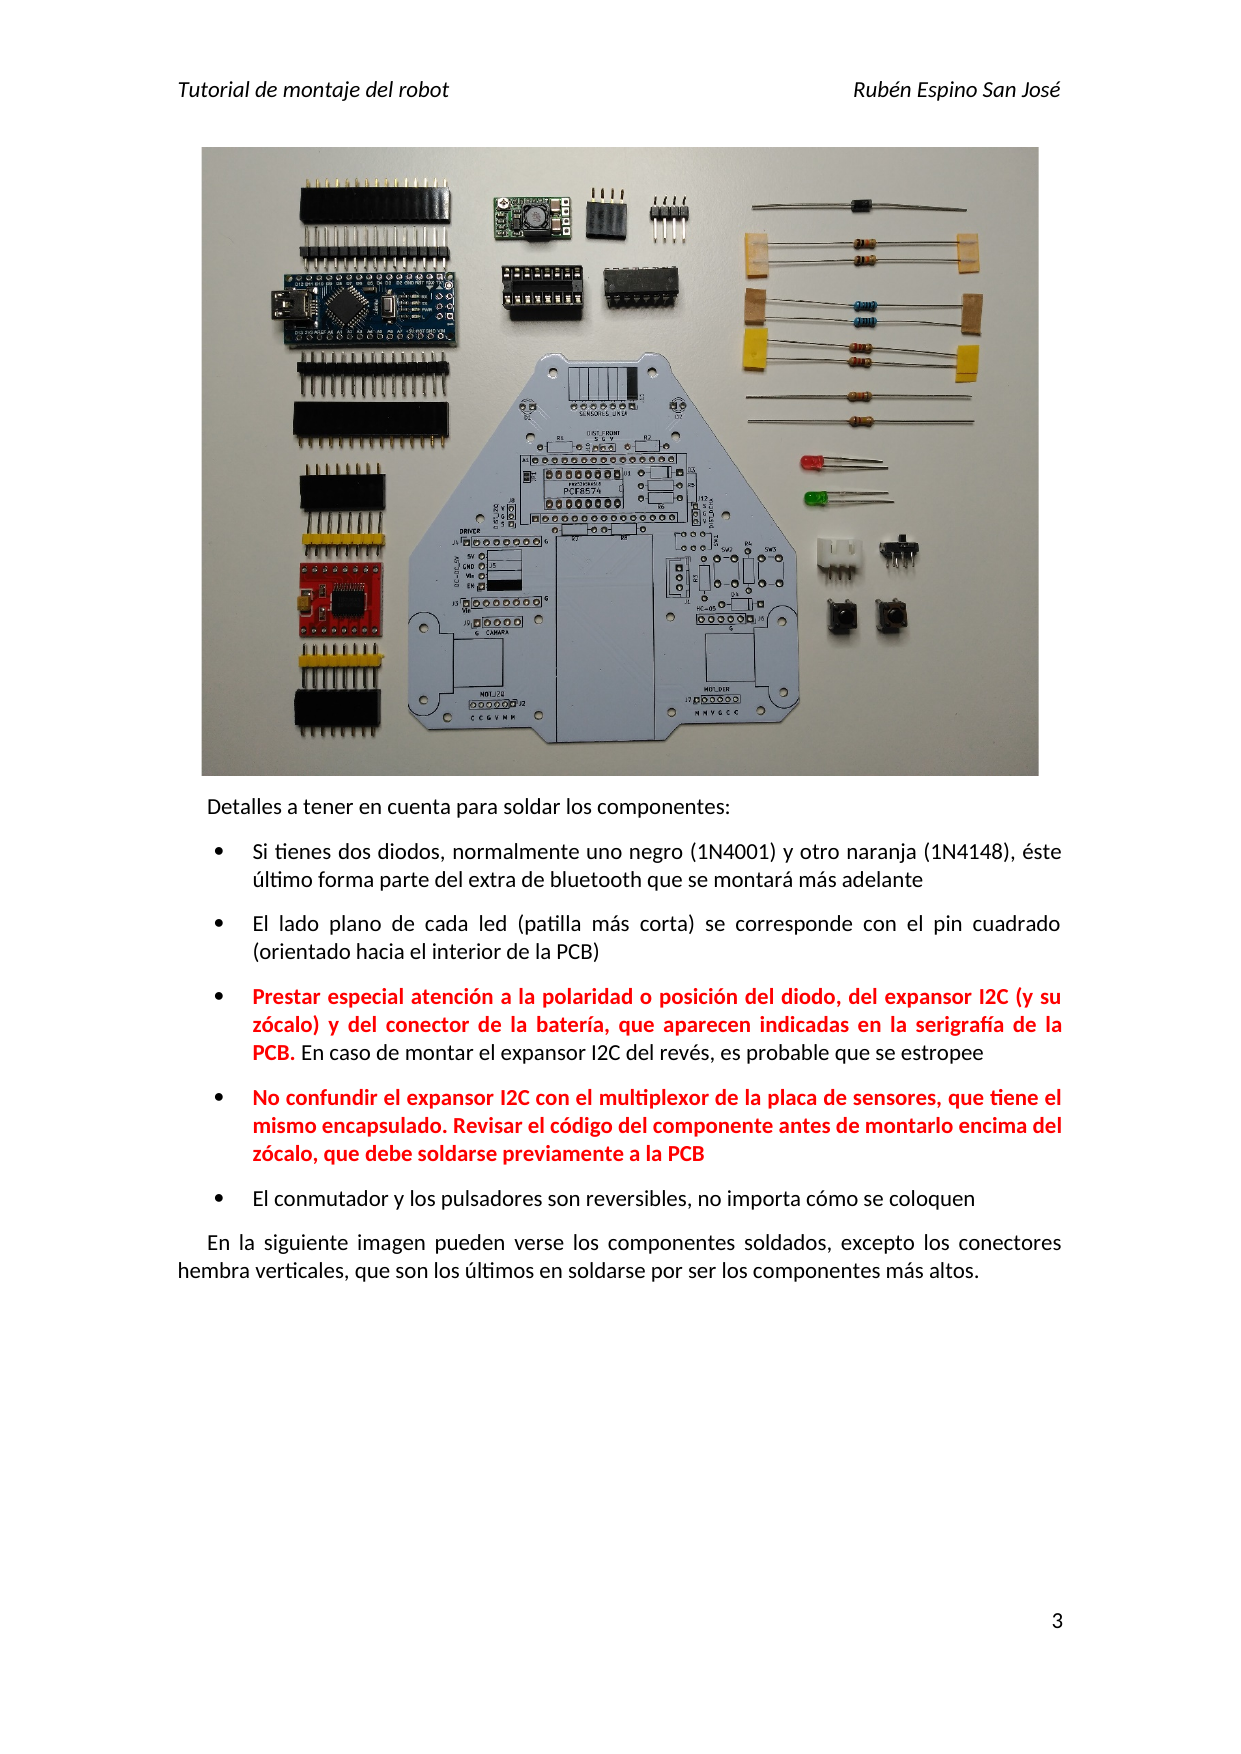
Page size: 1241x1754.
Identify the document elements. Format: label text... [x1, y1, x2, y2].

list El lado plano de cada led (patilla más corta) se corresponde con el pin cuadrado (orientado hacia el interior de la PCB) [215, 909, 1063, 966]
list No confundir el expansor I2C con el multiplexor de la placa de sensores, que tiene el mismo encapsulado. Revisar el código del componente antes de montarlo encima del zócalo, que debe soldarse previamente a la PCB [215, 1083, 1063, 1167]
list Si tienes dos diodos, normalmente uno negro (1N4001) y otro naranja (1N4148), éste último forma parte del extra de bluetooth que se montará más adelante [215, 837, 1063, 893]
text En la siguiente imagen pueden verse los componentes soldados, excepto los conectores hembra verticales, que son los últimos en soldarse por ser los componentes más altos. [177, 1228, 1063, 1284]
list El conmutador y los pulsadores son reversibles, no importa cómo se coloquen [215, 1184, 1063, 1212]
text Detalles a tener en cuenta para soldar los componentes: [177, 792, 1063, 820]
list Prestar especial atención a la polaridad o posición del diodo, del expansor I2C (y su zócalo) y del conector de la batería, que aparecen indicadas en la serigrafía de la PCB. En caso de montar el expansor I2C del revés, es probable que se estropee [215, 982, 1063, 1066]
